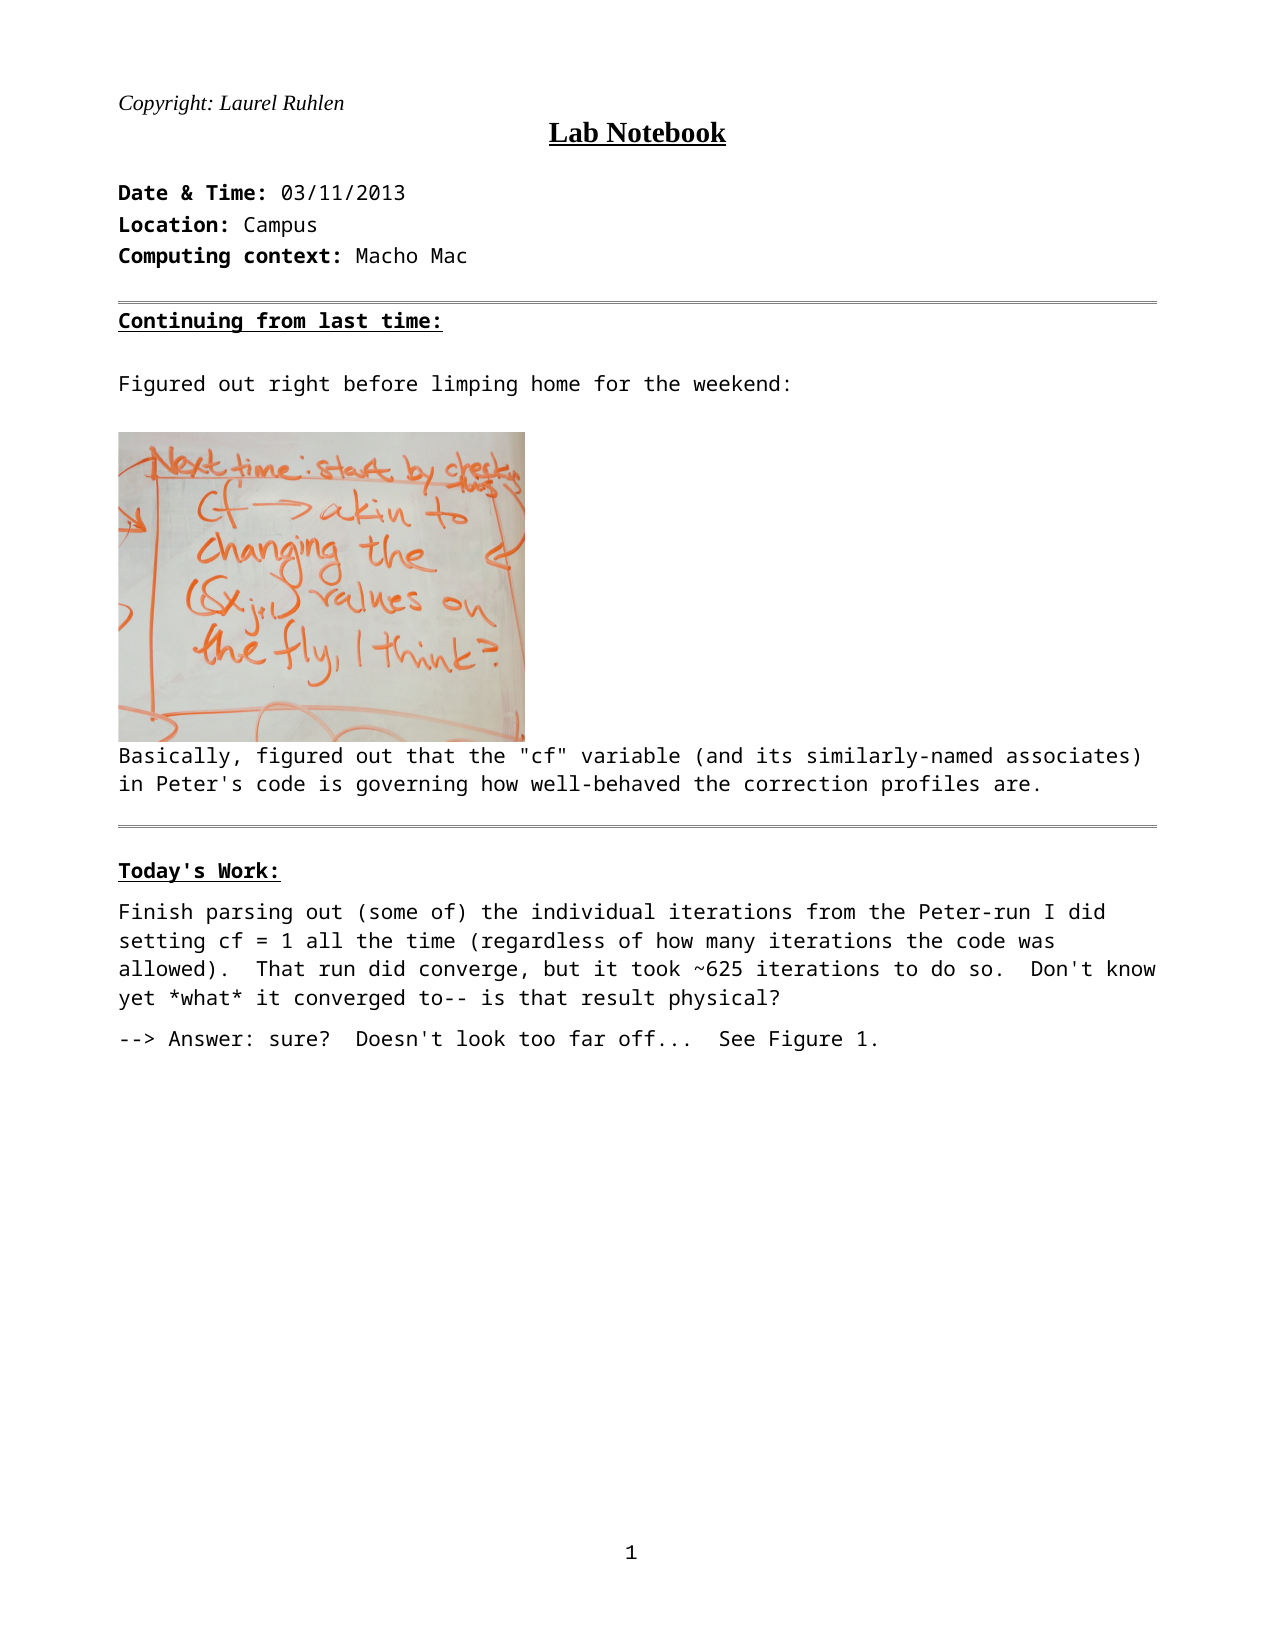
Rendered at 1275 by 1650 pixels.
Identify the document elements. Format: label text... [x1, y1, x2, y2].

text Location: Campus [118, 210, 1157, 238]
picture [118, 432, 525, 742]
text Continuing from last time: [118, 306, 1157, 335]
text Basically, figured out that the "cf" variable (and its similarly-named associates) in Peter's code is governing how well-behaved the correction profiles are. [118, 612, 1157, 798]
text Figured out right before limping home for the weekend: [118, 369, 1157, 398]
text --> Answer: sure? Doesn't look too far off... See Figure 1. [118, 1024, 1157, 1052]
text Computing context: Macho Mac [118, 241, 1157, 269]
text Finish parsing out (some of) the individual iterations from the Peter-run I did setting cf = 1 all the time (regardless of how many iterations the code was allowed). That run did converge, but it took ~625 iterations to do so. Don't know yet *what* it converged to-- is that result physical? [118, 897, 1157, 1011]
text Today's Work: [118, 856, 1157, 885]
text Date & Time: 03/11/2013 [118, 178, 1157, 207]
